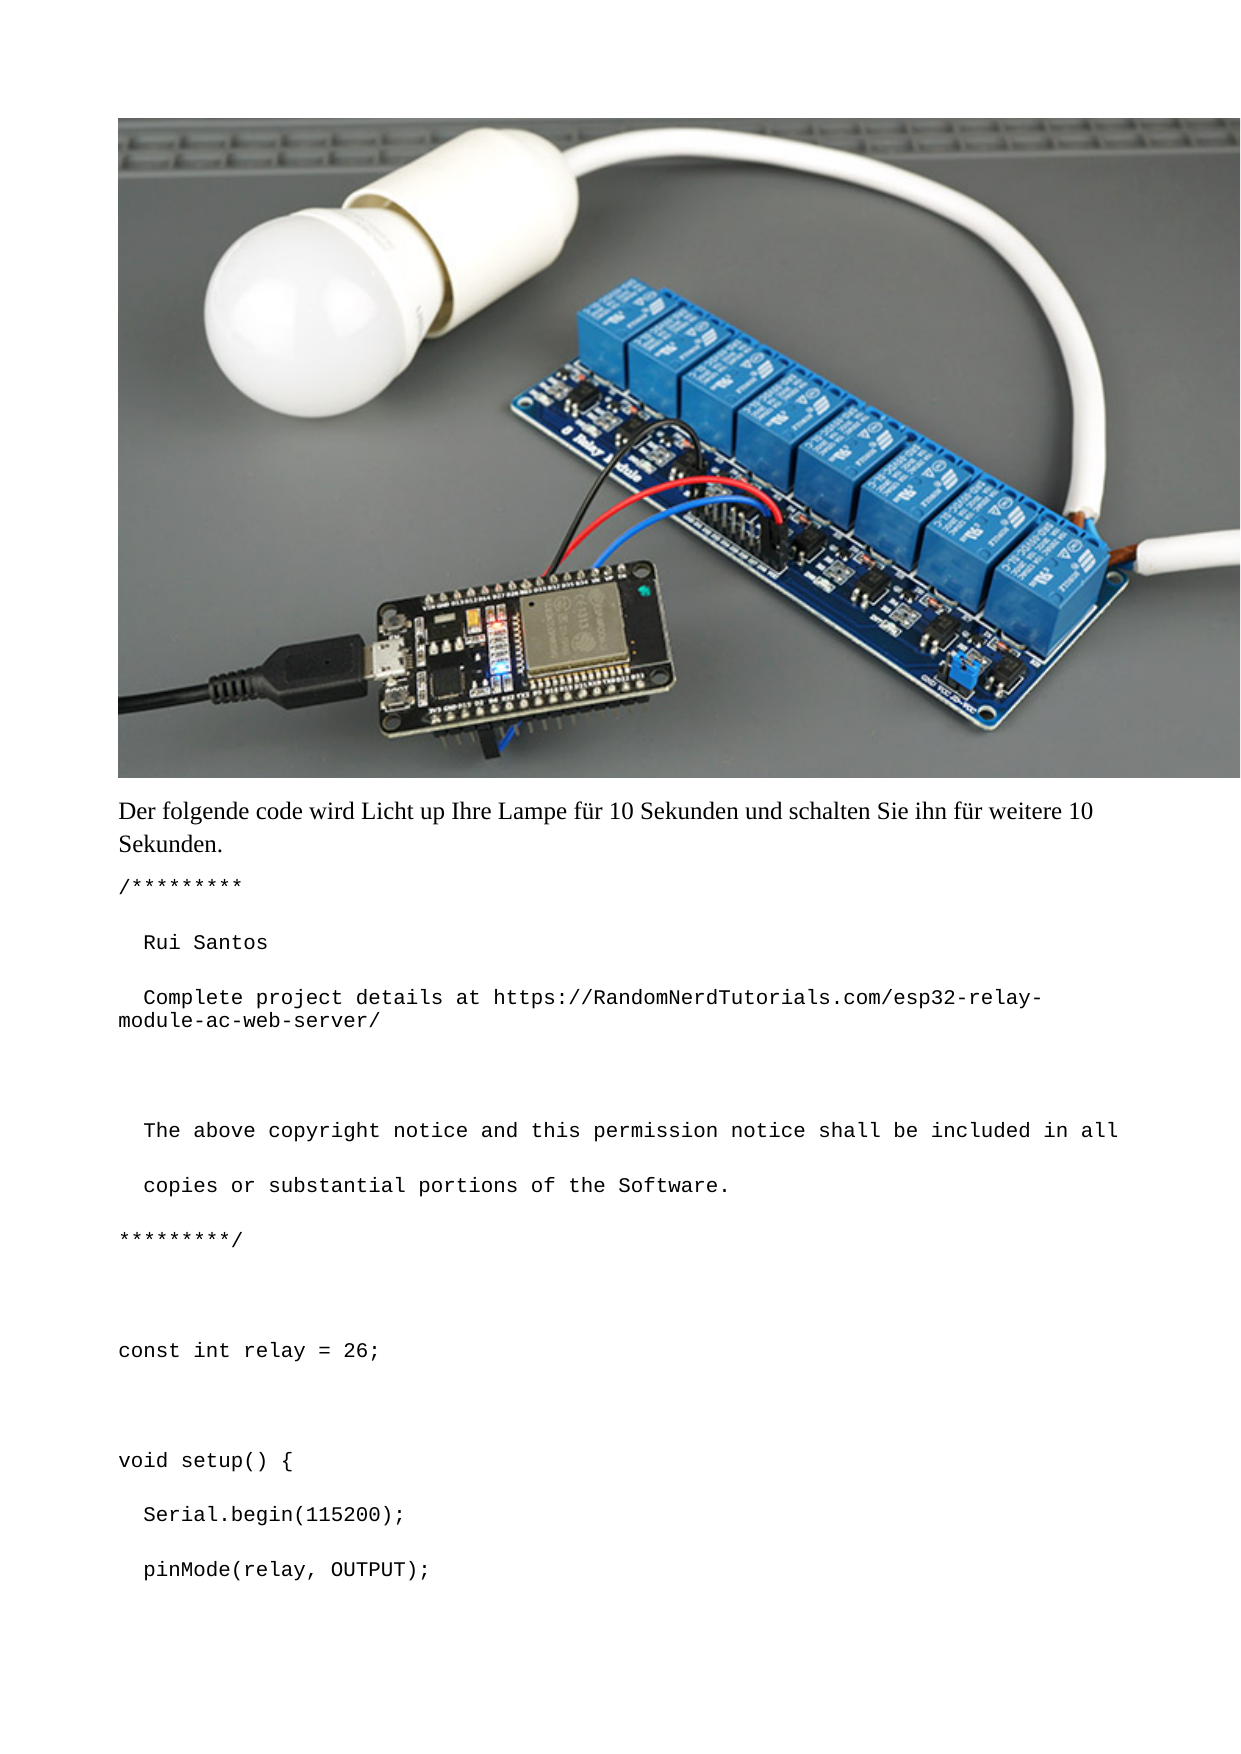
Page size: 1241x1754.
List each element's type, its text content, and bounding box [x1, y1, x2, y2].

text /********* [118, 877, 1122, 901]
text The above copyright notice and this permission notice shall be included in all [118, 1120, 1122, 1144]
text const int relay = 26; [118, 1340, 1122, 1363]
picture [118, 118, 1241, 778]
text void setup() { [118, 1449, 1122, 1473]
text *********/ [118, 1230, 1122, 1254]
text Rui Santos [118, 932, 1122, 956]
text copies or substantial portions of the Software. [118, 1175, 1122, 1199]
text Complete project details at https://RandomNerdTutorials.com/esp32-relay-module-ac-web-server/ [118, 987, 1122, 1034]
text Serial.begin(115200); [118, 1504, 1122, 1528]
text Der folgende code wird Licht up Ihre Lampe für 10 Sekunden und schalten Sie ihn für weitere 10 Sekunden. [118, 796, 1122, 858]
text pinMode(relay, OUTPUT); [118, 1559, 1122, 1583]
